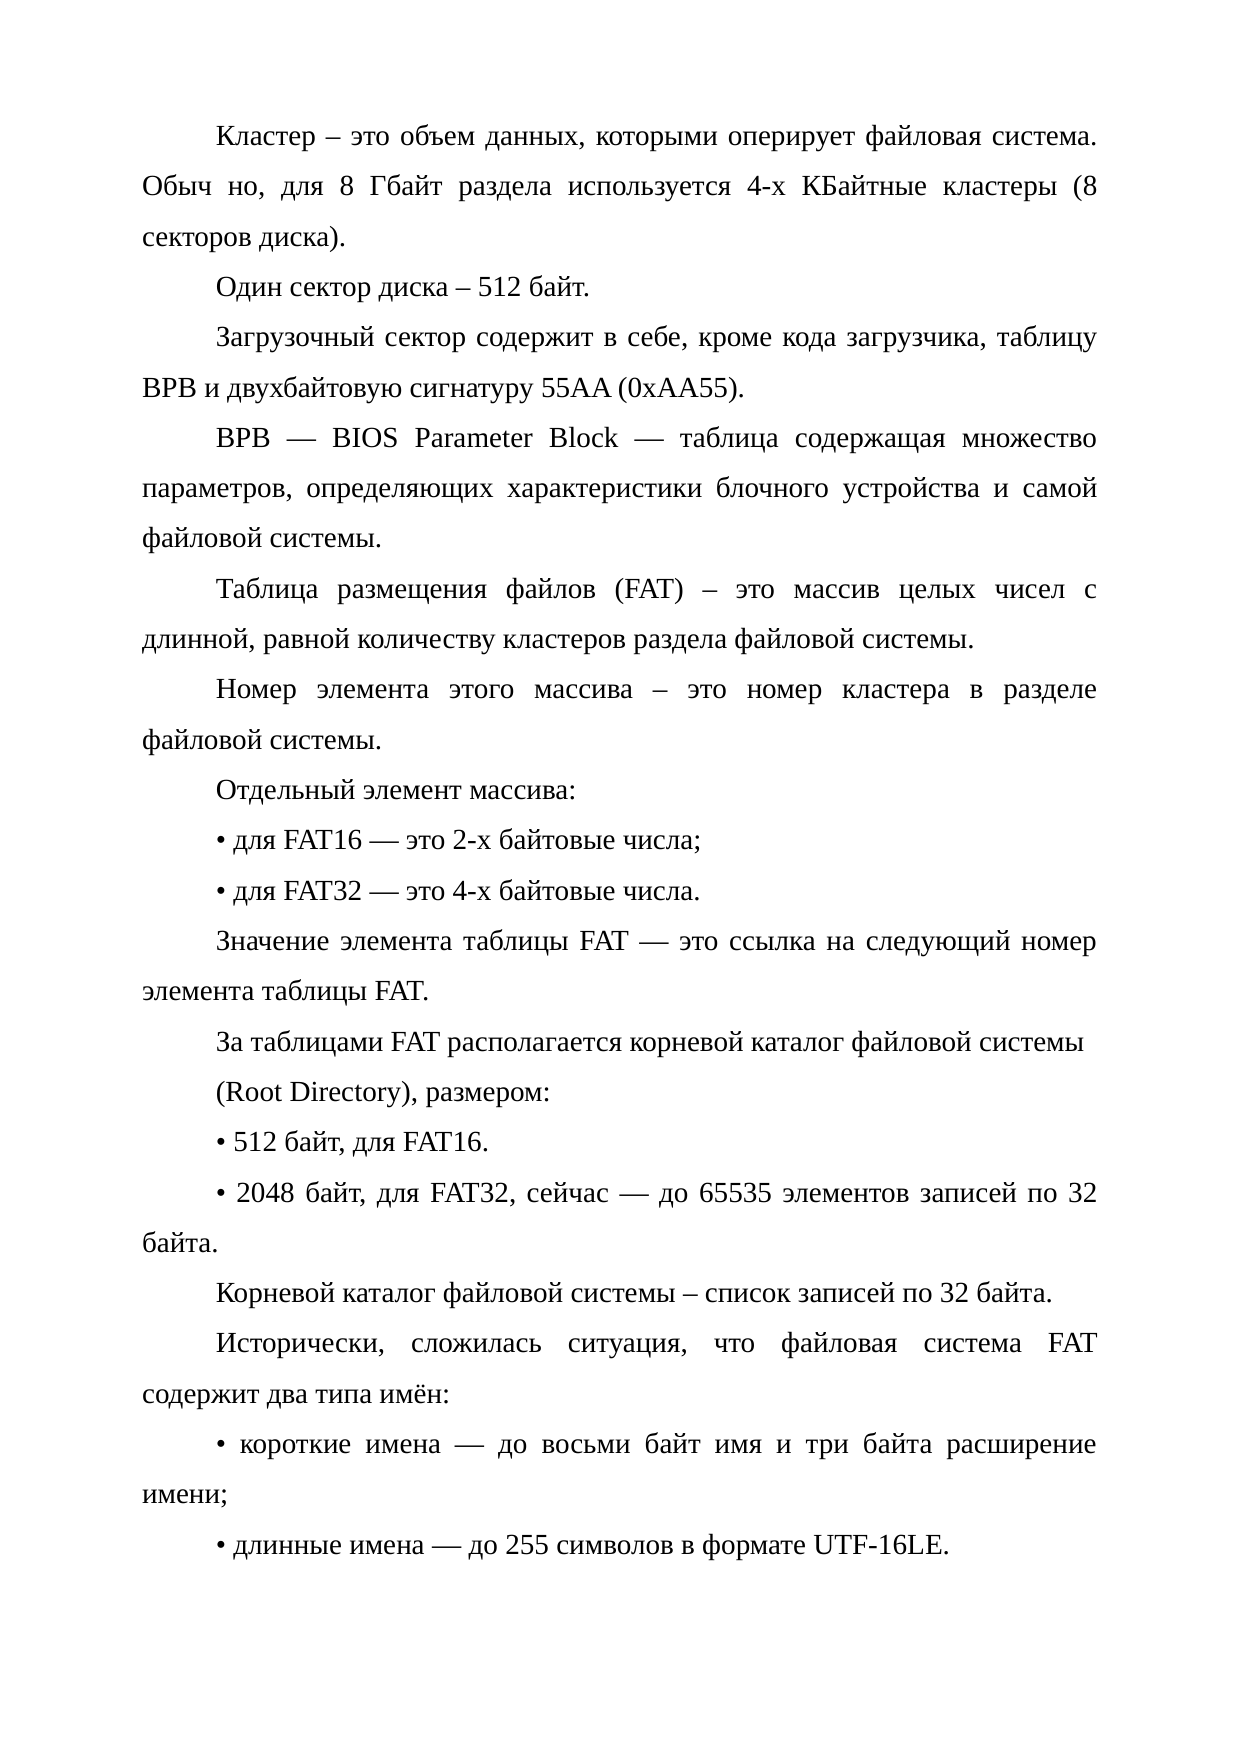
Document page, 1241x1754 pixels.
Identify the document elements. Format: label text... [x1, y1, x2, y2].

text • длинные имена — до 255 символов в формате UTF-16LE. [142, 1527, 1098, 1560]
text • 2048 байт, для FAT32, сейчас — до 65535 элементов записей по 32 байта. [142, 1175, 1098, 1258]
text Один сектор диска – 512 байт. [142, 269, 1098, 303]
text Корневой каталог файловой системы – список записей по 32 байта. [142, 1275, 1098, 1309]
text За таблицами FAT располагается корневой каталог файловой системы [142, 1024, 1098, 1057]
text • для FAT32 — это 4-х байтовые числа. [142, 873, 1098, 906]
text Значение элемента таблицы FAT — это ссылка на следующий номер элемента таблицы FAT. [142, 923, 1098, 1007]
text Кластер – это объем данных, которыми оперирует файловая система. Обыч но, для 8 Гбайт раздела используется 4-х КБайтные кластеры (8 секторов диска). [142, 118, 1098, 252]
text Таблица размещения файлов (FAT) – это массив целых чисел с длинной, равной количеству кластеров раздела файловой системы. [142, 571, 1098, 655]
text • короткие имена — до восьми байт имя и три байта расширение имени; [142, 1426, 1098, 1510]
text Отдельный элемент массива: [142, 772, 1098, 806]
text (Root Directory), размером: [142, 1074, 1098, 1108]
text Загрузочный сектор содержит в себе, кроме кода загрузчика, таблицу BPB и двухбайтовую сигнатуру 55AA (0xAA55). [142, 319, 1098, 403]
text Номер элемента этого массива – это номер кластера в разделе файловой системы. [142, 672, 1098, 755]
text Исторически, сложилась ситуация, что файловая система FAT содержит два типа имён: [142, 1326, 1098, 1409]
text BPB — BIOS Parameter Block — таблица содержащая множество параметров, определяющих характеристики блочного устройства и самой файловой системы. [142, 420, 1098, 554]
text • для FAT16 — это 2-х байтовые числа; [142, 822, 1098, 856]
text • 512 байт, для FAT16. [142, 1124, 1098, 1158]
